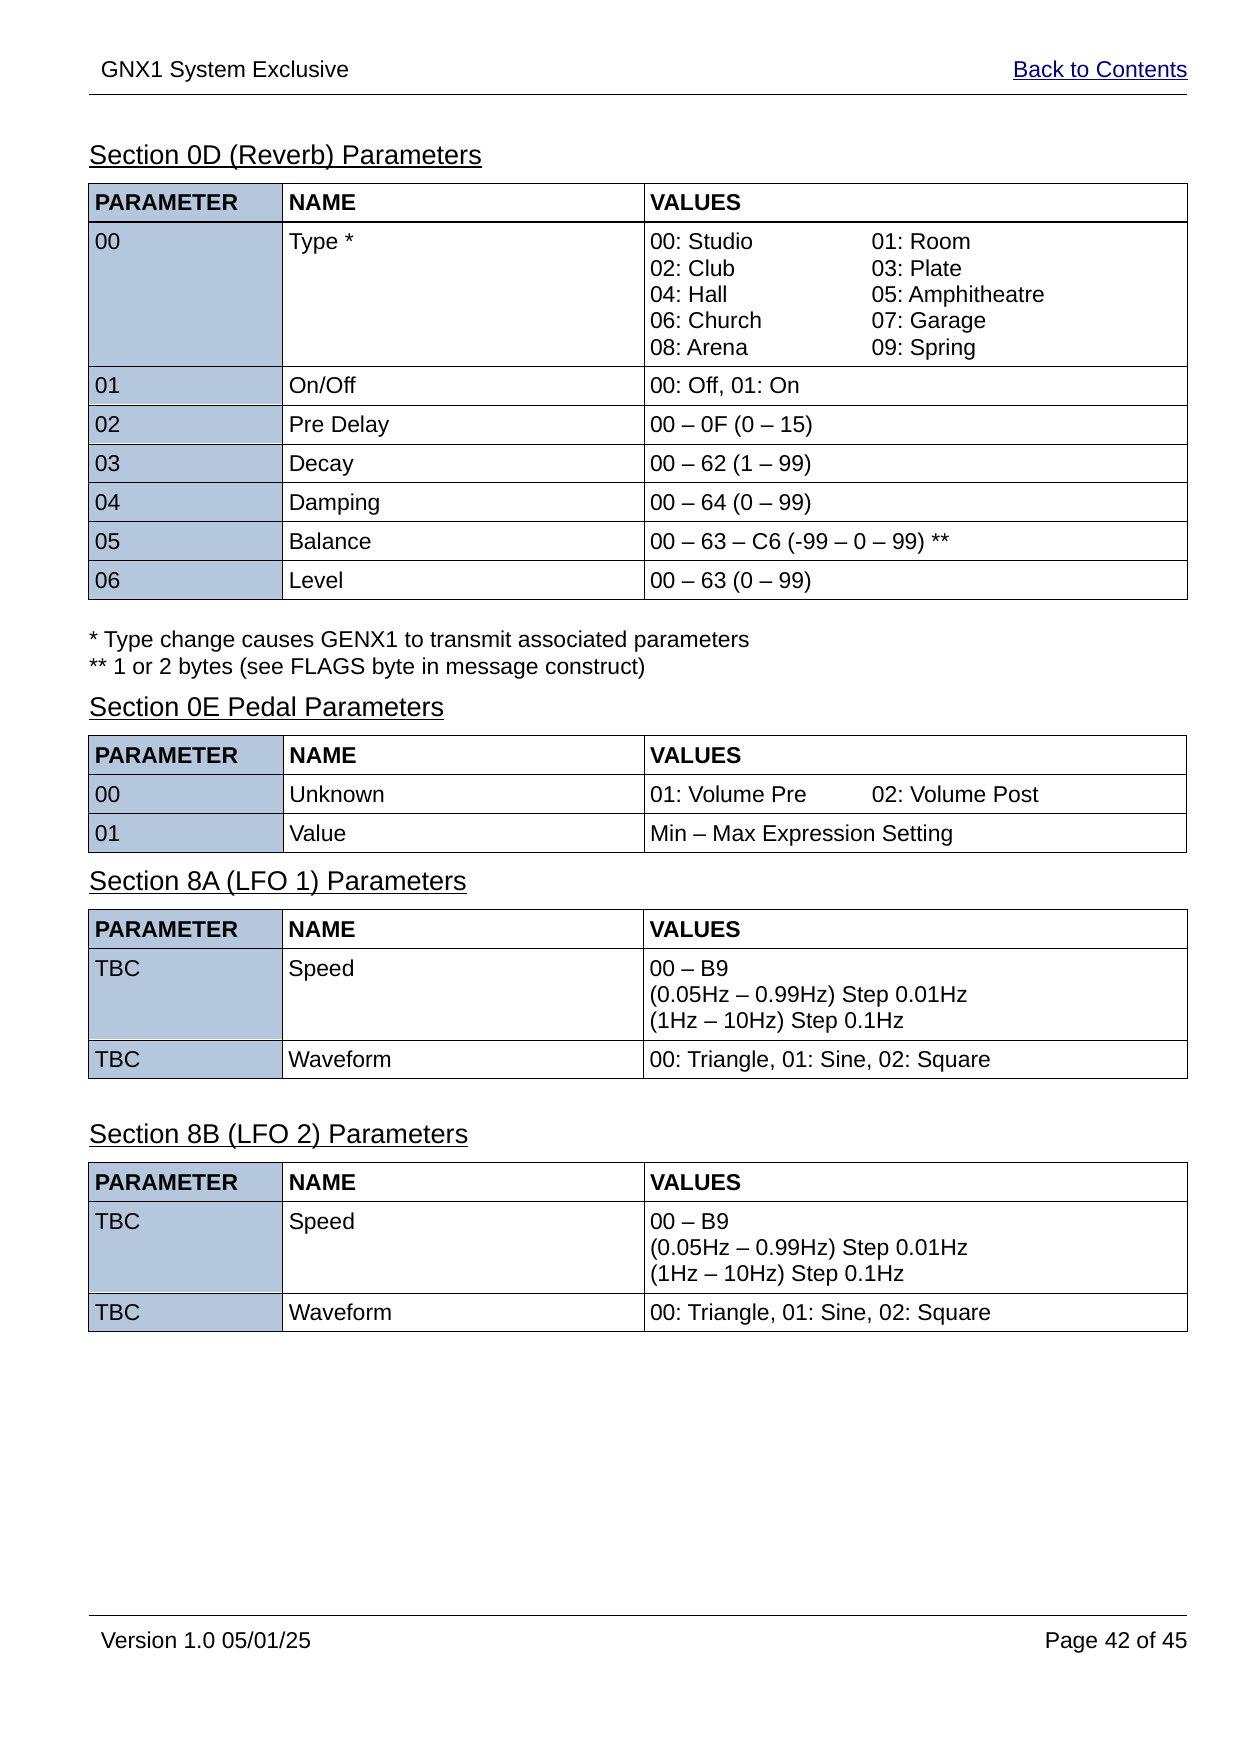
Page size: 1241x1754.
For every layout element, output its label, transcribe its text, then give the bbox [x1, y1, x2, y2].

table_cell 04 [89, 483, 282, 521]
table_cell 00 [89, 223, 282, 366]
table_cell TBC [89, 1041, 282, 1078]
subtitle Section 8B (LFO 2) Parameters [89, 1118, 1187, 1149]
table_cell 00 – 63 – C6 (-99 – 0 – 99) ** [645, 522, 1187, 560]
table_cell 00 – B9 (0.05Hz – 0.99Hz) Step 0.01Hz (1Hz – 10Hz) Step 0.1Hz [644, 949, 1187, 1039]
table_cell 00: Studio 01: Room 02: Club 03: Plate 04: Hall 05: Amphitheatre 06: Church 07: Garage 08: Arena 09: Spring [645, 223, 1187, 366]
table_cell 00 – B9 (0.05Hz – 0.99Hz) Step 0.01Hz (1Hz – 10Hz) Step 0.1Hz [645, 1202, 1187, 1292]
table_cell Balance [283, 522, 644, 560]
table_cell Level [283, 561, 644, 599]
table_header VALUES [645, 184, 1187, 221]
table_cell 01 [89, 367, 282, 404]
table_cell Type * [283, 223, 644, 366]
table_header VALUES [645, 1163, 1187, 1201]
table_header PARAMETER [89, 736, 283, 774]
subtitle Section 0D (Reverb) Parameters [89, 139, 1187, 170]
table_cell Min – Max Expression Setting [645, 814, 1186, 852]
subtitle Section 8A (LFO 1) Parameters [89, 865, 1187, 897]
text ** 1 or 2 bytes (see FLAGS byte in message construct) [89, 653, 1187, 679]
table_cell On/Off [283, 367, 644, 404]
table_cell 00: Triangle, 01: Sine, 02: Square [644, 1041, 1187, 1078]
table_header NAME [283, 1163, 644, 1201]
table_cell 03 [89, 445, 282, 482]
table_cell Value [284, 814, 644, 852]
table_cell 06 [89, 561, 282, 599]
table_cell 00 – 63 (0 – 99) [645, 561, 1187, 599]
table_cell 02 [89, 406, 282, 443]
table_cell 00 – 64 (0 – 99) [645, 483, 1187, 521]
table_cell Speed [283, 1202, 644, 1292]
table_cell 05 [89, 522, 282, 560]
table_header VALUES [645, 736, 1186, 774]
table_cell Pre Delay [283, 406, 644, 443]
table_cell Waveform [283, 1041, 643, 1078]
text * Type change causes GENX1 to transmit associated parameters [89, 626, 1187, 653]
table_cell 01 [89, 814, 283, 852]
table_header NAME [283, 184, 644, 221]
table_cell 00 – 0F (0 – 15) [645, 406, 1187, 443]
table_cell 00 – 62 (1 – 99) [645, 445, 1187, 482]
table_cell Waveform [283, 1294, 644, 1331]
table_cell 00 [89, 775, 283, 813]
subtitle Section 0E Pedal Parameters [89, 691, 1187, 723]
table_cell Damping [283, 483, 644, 521]
table_cell TBC [89, 1202, 282, 1292]
table_cell Unknown [284, 775, 644, 813]
table_cell Speed [283, 949, 643, 1039]
table_cell 00: Off, 01: On [645, 367, 1187, 404]
table_header PARAMETER [89, 1163, 282, 1201]
table_cell TBC [89, 1294, 282, 1331]
table_header NAME [283, 910, 643, 948]
table_header NAME [284, 736, 644, 774]
table_cell 00: Triangle, 01: Sine, 02: Square [645, 1294, 1187, 1331]
table_header PARAMETER [89, 910, 282, 948]
table_header VALUES [644, 910, 1187, 948]
table_cell Decay [283, 445, 644, 482]
table_cell TBC [89, 949, 282, 1039]
table_cell 01: Volume Pre 02: Volume Post [645, 775, 1186, 813]
table_header PARAMETER [89, 184, 282, 221]
